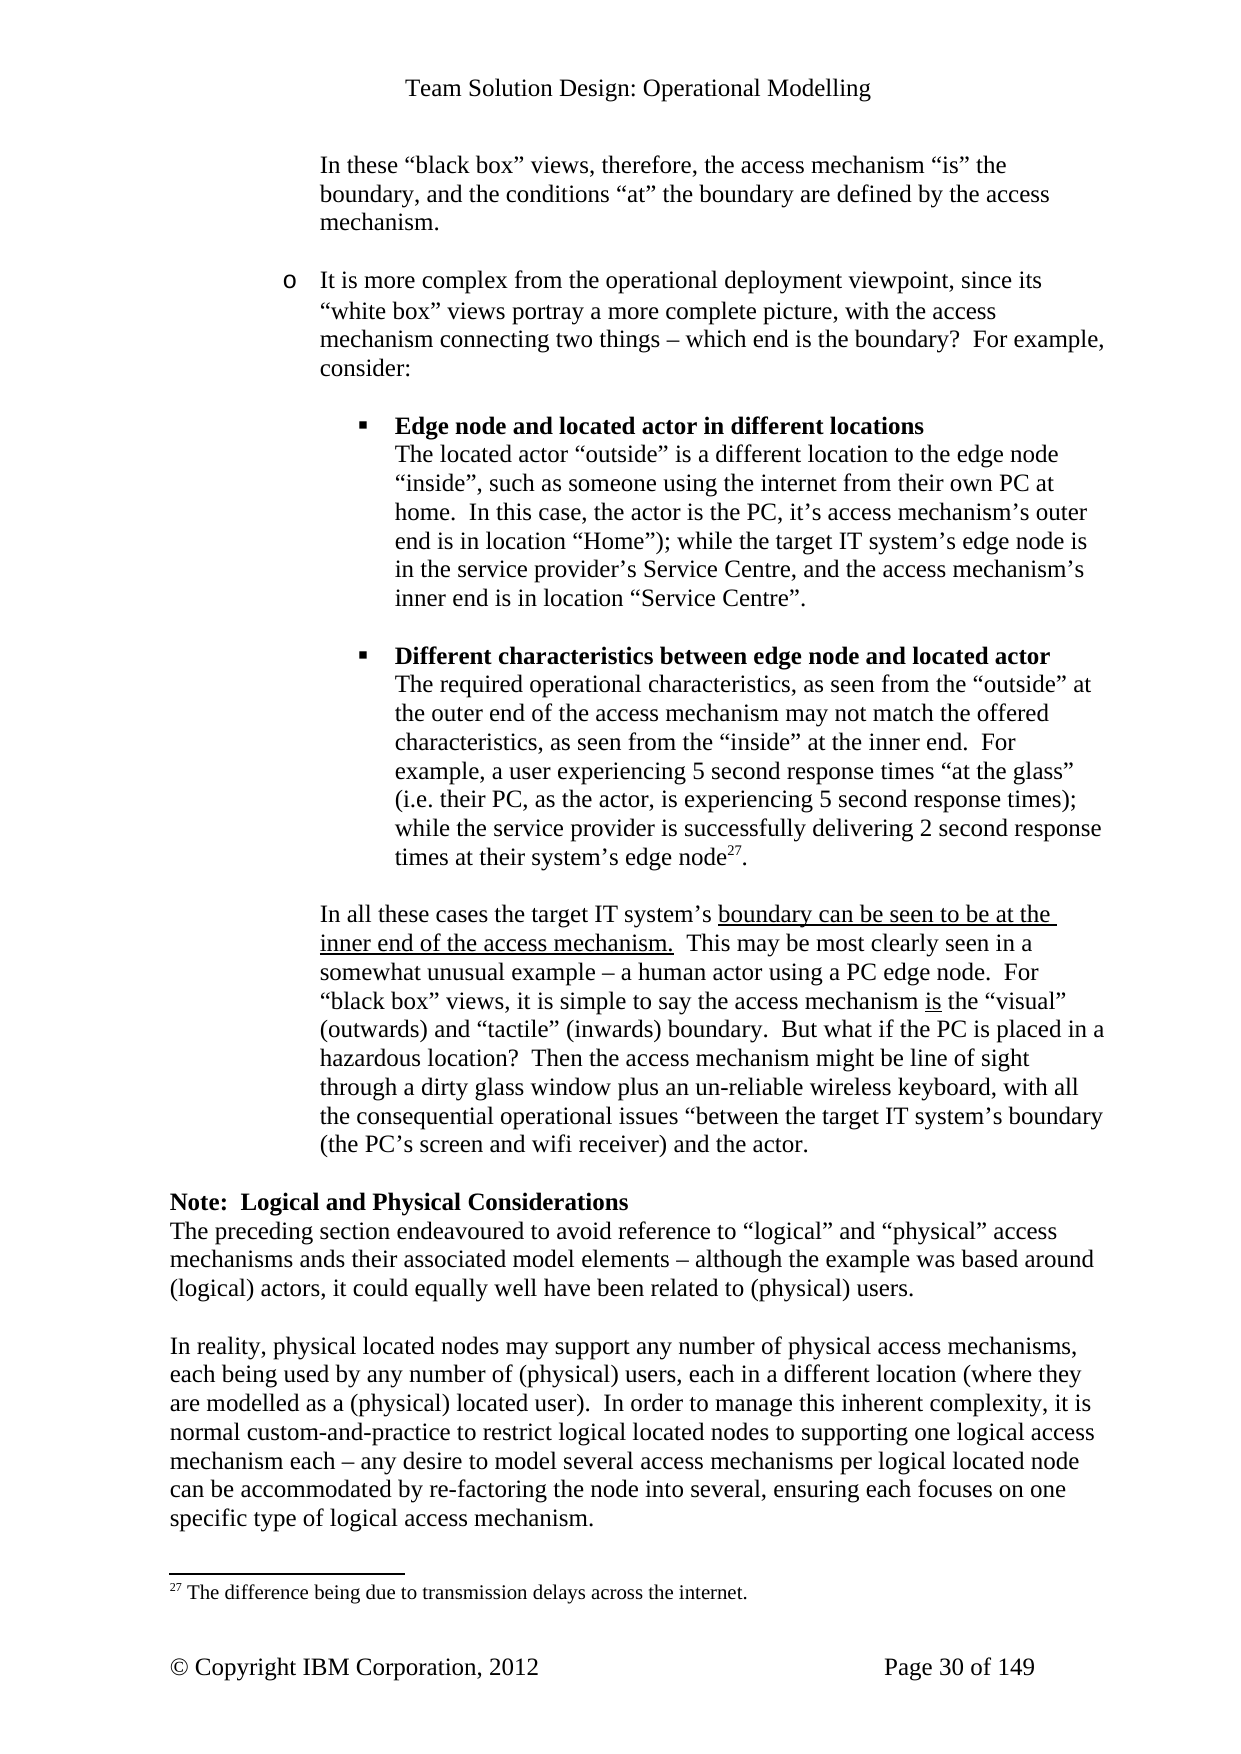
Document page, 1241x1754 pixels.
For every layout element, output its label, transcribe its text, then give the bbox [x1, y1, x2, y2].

list The difference being due to transmission delays across the internet. [169, 1580, 1107, 1604]
list Different characteristics between edge node and located actor The required operational characteristics, as seen from the “outside” at the outer end of the access mechanism may not match the offered characteristics, as seen from the “inside” at the inner end. For example, a user experiencing 5 second response times “at the glass” (i.e. their PC, as the actor, is experiencing 5 second response times); while the service provider is successfully delivering 2 second response times at their system’s edge node. [357, 641, 1107, 871]
list Edge node and located actor in different locations The located actor “outside” is a different location to the edge node “inside”, such as someone using the internet from their own PC at home. In this case, the actor is the PC, it’s access mechanism’s outer end is in location “Home”); while the target IT system’s edge node is in the service provider’s Service Centre, and the access mechanism’s inner end is in location “Service Centre”. [357, 411, 1107, 641]
list It is more complex from the operational deployment viewpoint, since its “white box” views portray a more complete picture, with the access mechanism connecting two things – which end is the boundary? For example, consider: [282, 265, 1107, 411]
list In these “black box” views, therefore, the access mechanism “is” the boundary, and the conditions “at” the boundary are defined by the access mechanism. [319, 150, 1107, 236]
text In reality, physical located nodes may support any number of physical access mechanisms, each being used by any number of (physical) users, each in a different location (where they are modelled as a (physical) located user). In order to manage this inherent complexity, it is normal custom-and-practice to restrict logical located nodes to supporting one logical access mechanism each – any desire to model several access mechanisms per logical located node can be accommodated by re-factoring the node into several, ensuring each focuses on one specific type of logical access mechanism. [169, 1331, 1107, 1532]
text In all these cases the target IT system’s boundary can be seen to be at the inner end of the access mechanism. This may be most clearly seen in a somewhat unusual example – a human actor using a PC edge node. For “black box” views, it is simple to say the access mechanism is the “visual” (outwards) and “tactile” (inwards) boundary. But what if the PC is placed in a hazardous location? Then the access mechanism might be line of sight through a dirty glass window plus an un-reliable wireless keyboard, with all the consequential operational issues “between the target IT system’s boundary (the PC’s screen and wifi receiver) and the actor. [319, 899, 1107, 1158]
text Note: Logical and Physical Considerations The preceding section endeavoured to avoid reference to “logical” and “physical” access mechanisms ands their associated model elements – although the example was based around (logical) actors, it could equally well have been related to (physical) users. [169, 1187, 1107, 1302]
